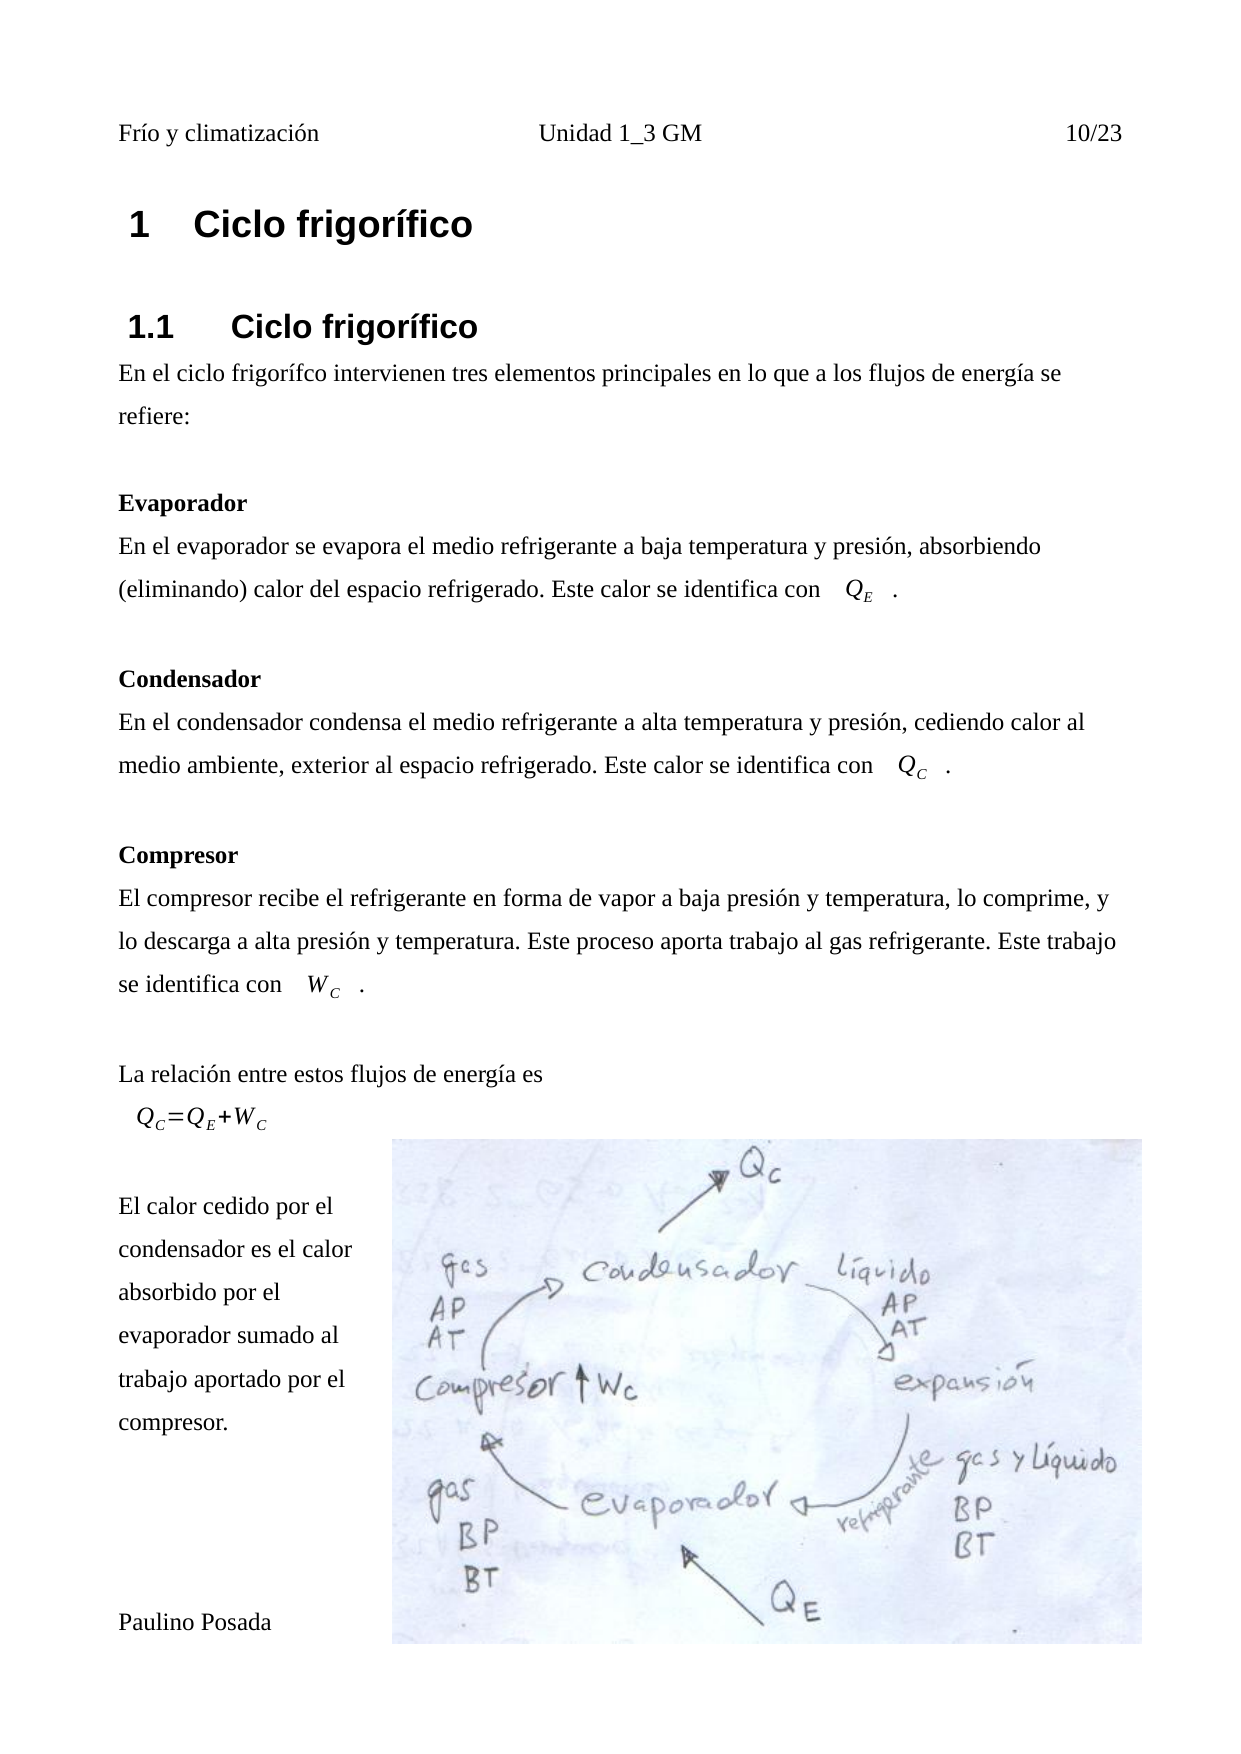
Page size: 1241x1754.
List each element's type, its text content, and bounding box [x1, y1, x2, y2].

picture [392, 1139, 1142, 1644]
text El compresor recibe el refrigerante en forma de vapor a baja presión y temperatura, lo comprime, y lo descarga a alta presión y temperatura. Este proceso aporta trabajo al gas refrigerante. Este trabajo se identifica con . [118, 883, 1122, 1002]
subtitle Ciclo frigorífico [118, 307, 1122, 346]
text Evaporador [118, 488, 1122, 516]
text Compresor [118, 840, 1122, 869]
text Condensador [118, 664, 1122, 692]
text En el ciclo frigorífco intervienen tres elementos principales en lo que a los flujos de energía se refiere: [118, 358, 1122, 430]
text La relación entre estos flujos de energía es [118, 1059, 1122, 1088]
text El calor cedido por el condensador es el calor absorbido por el evaporador sumado al trabajo aportado por el compresor. [118, 1191, 392, 1436]
text En el condensador condensa el medio refrigerante a alta temperatura y presión, cediendo calor al medio ambiente, exterior al espacio refrigerado. Este calor se identifica con . [118, 707, 1122, 782]
text En el evaporador se evapora el medio refrigerante a baja temperatura y presión, absorbiendo (eliminando) calor del espacio refrigerado. Este calor se identifica con . [118, 531, 1122, 606]
subtitle Ciclo frigorífico [118, 201, 1122, 245]
